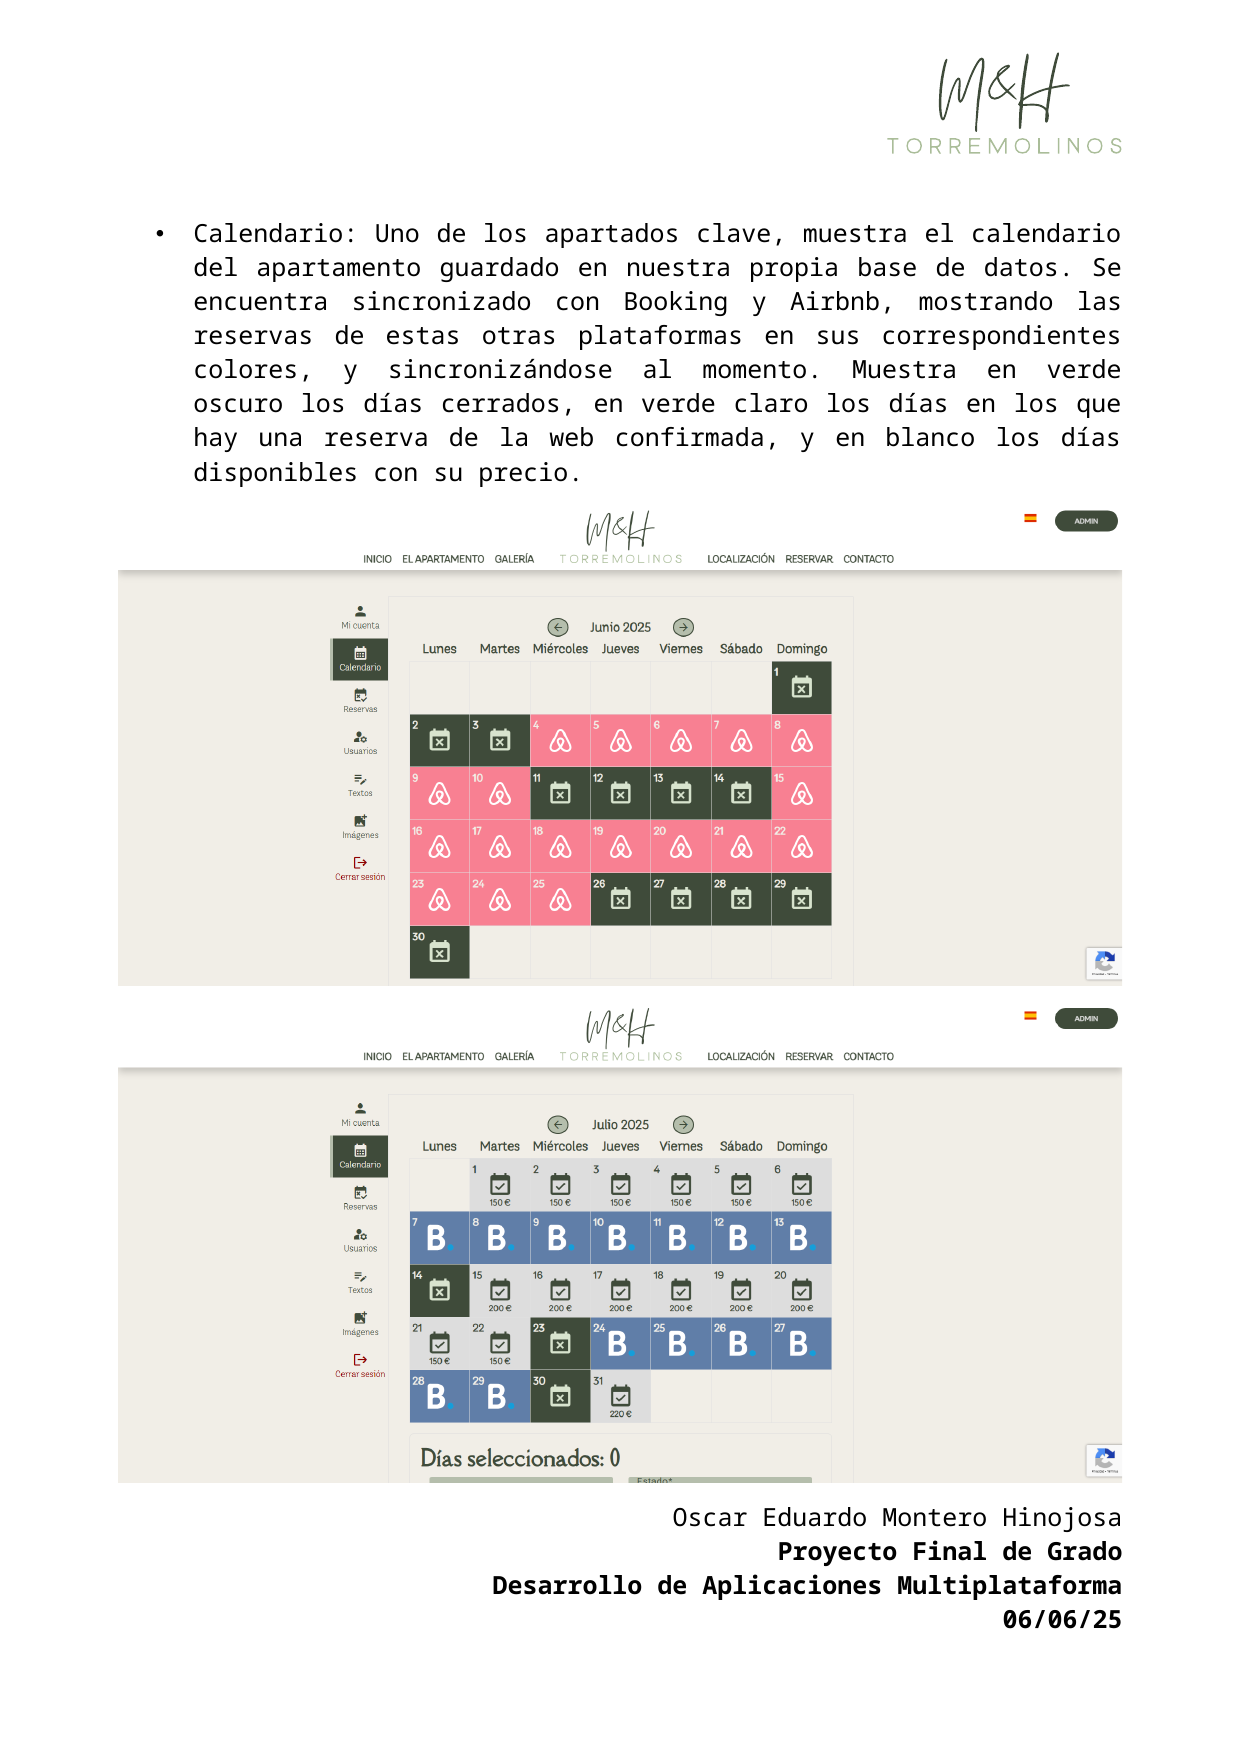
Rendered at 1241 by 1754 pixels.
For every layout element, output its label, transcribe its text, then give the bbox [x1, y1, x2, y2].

list Calendario: Uno de los apartados clave, muestra el calendario del apartamento guardado en nuestra propia base de datos. Se encuentra sincronizado con Booking y Airbnb, mostrando las reservas de estas otras plataformas en sus correspondientes colores, y sincronizándose al momento. Muestra en verde oscuro los días cerrados, en verde claro los días en los que hay una reserva de la web confirmada, y en blanco los días disponibles con su precio. [156, 216, 1122, 488]
picture [118, 1003, 1123, 1483]
picture [118, 505, 1123, 986]
